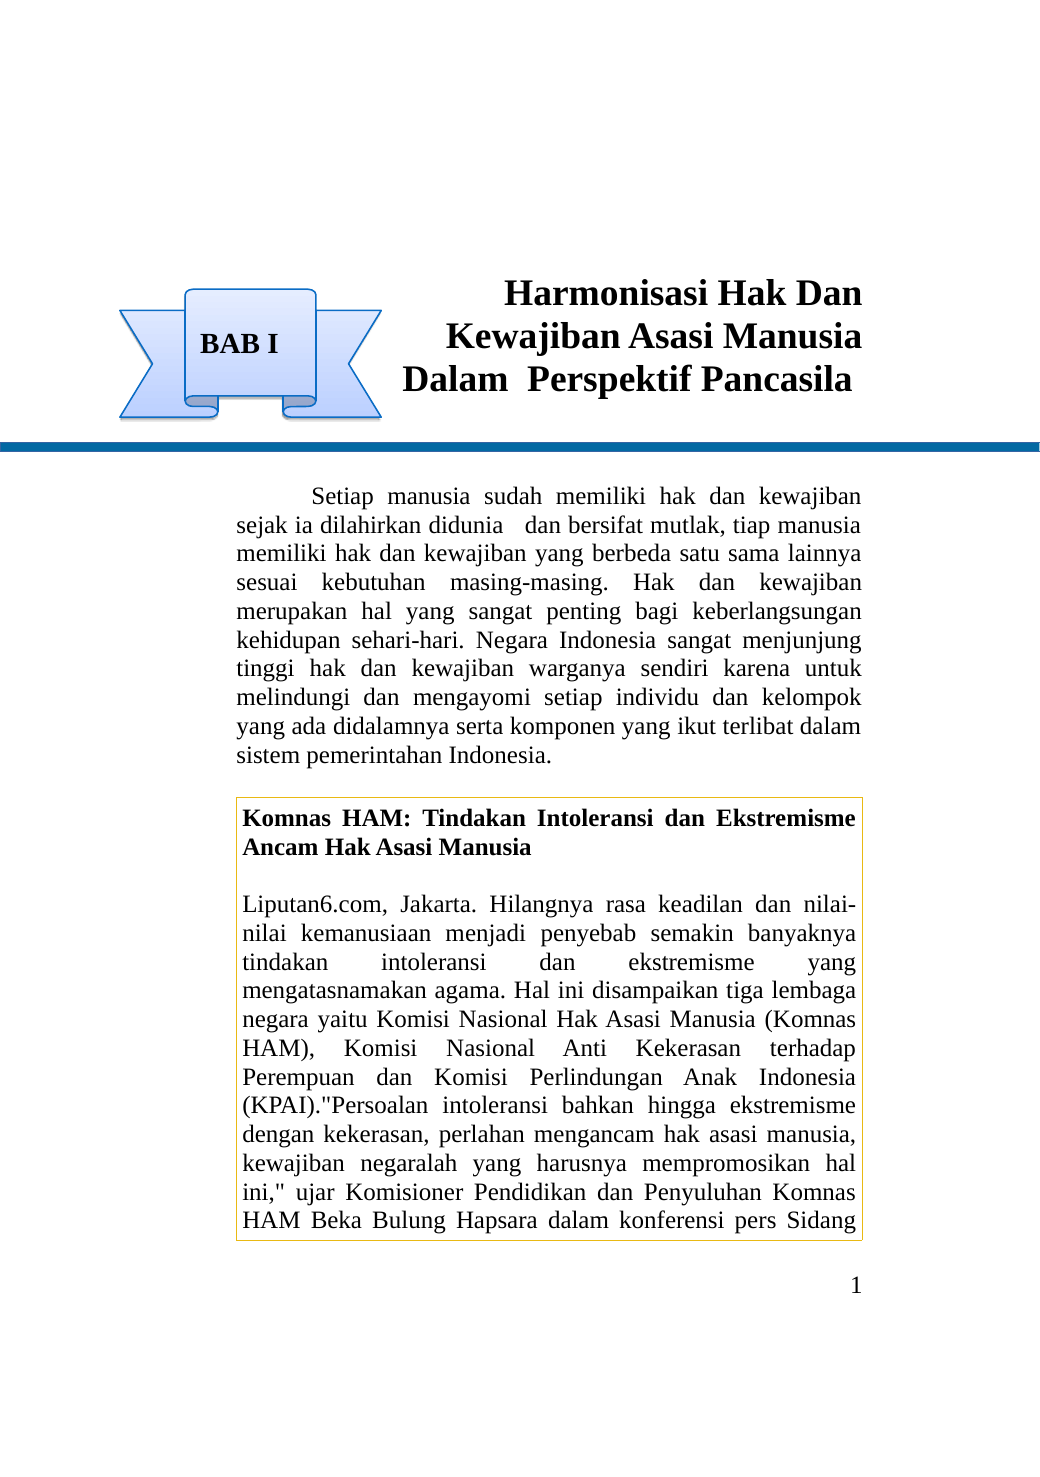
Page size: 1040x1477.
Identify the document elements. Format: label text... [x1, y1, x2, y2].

table_header Komnas HAM: Tindakan Intoleransi dan Ekstremisme Ancam Hak Asasi Manusia Liputan6.com, Jakarta. Hilangnya rasa keadilan dan nilai-nilai kemanusiaan menjadi penyebab semakin banyaknya tindakan intoleransi dan ekstremisme yang mengatasnamakan agama. Hal ini disampaikan tiga lembaga negara yaitu Komisi Nasional Hak Asasi Manusia (Komnas HAM), Komisi Nasional Anti Kekerasan terhadap Perempuan dan Komisi Perlindungan Anak Indonesia (KPAI)."Persoalan intoleransi bahkan hingga ekstremisme dengan kekerasan, perlahan mengancam hak asasi manusia, kewajiban negaralah yang harusnya mempromosikan hal ini," ujar Komisioner Pendidikan dan Penyuluhan Komnas HAM Beka Bulung Hapsara dalam konferensi pers Sidang [237, 798, 862, 1240]
text Harmonisasi Hak Dan Kewajiban Asasi Manusia Dalam Perspektif Pancasila [236, 270, 862, 399]
text Setiap manusia sudah memiliki hak dan kewajiban sejak ia dilahirkan didunia dan bersifat mutlak, tiap manusia memiliki hak dan kewajiban yang berbeda satu sama lainnya sesuai kebutuhan masing-masing. Hak dan kewajiban merupakan hal yang sangat penting bagi keberlangsungan kehidupan sehari-hari. Negara Indonesia sangat menjunjung tinggi hak dan kewajiban warganya sendiri karena untuk melindungi dan mengayomi setiap individu dan kelompok yang ada didalamnya serta komponen yang ikut terlibat dalam sistem pemerintahan Indonesia. [236, 481, 862, 768]
